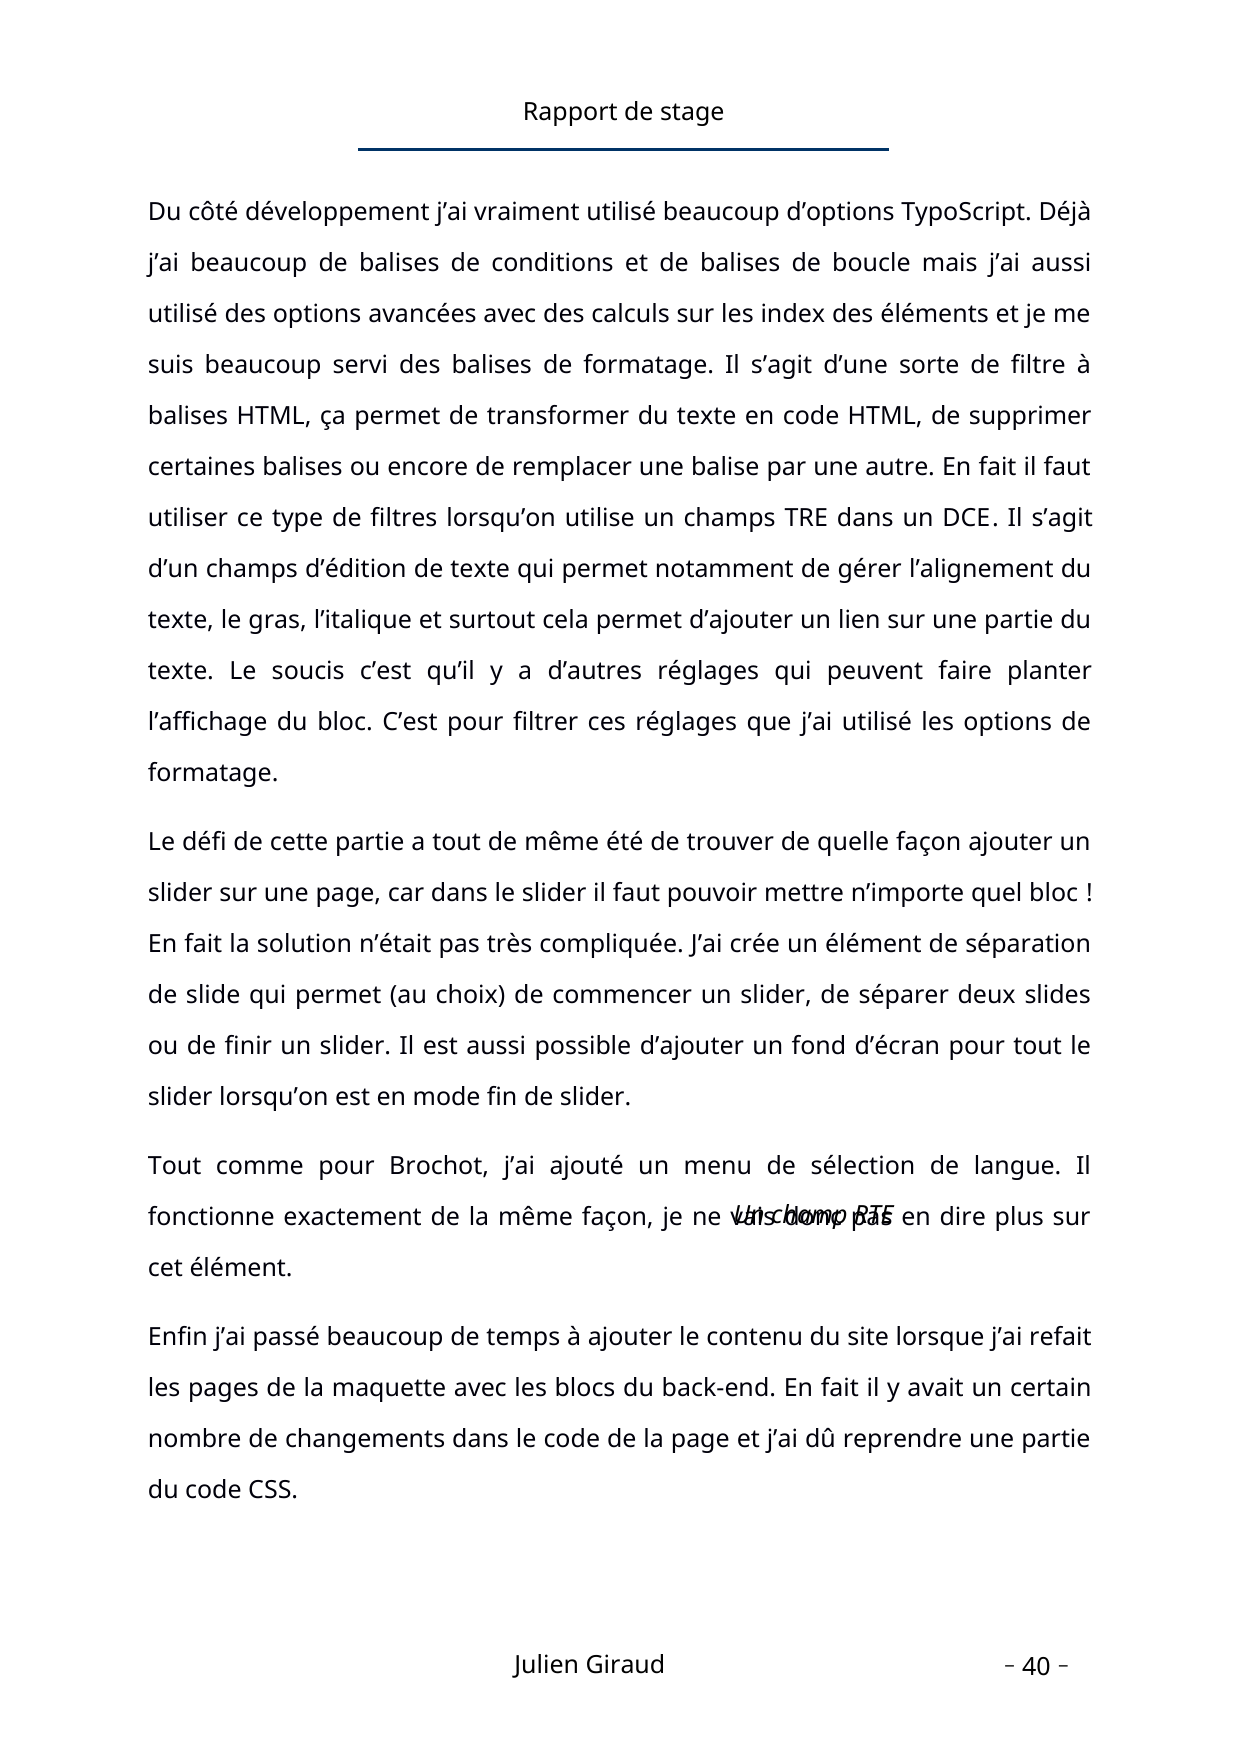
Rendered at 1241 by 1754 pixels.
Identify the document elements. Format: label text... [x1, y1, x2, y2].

text Tout comme pour Brochot, j’ai ajouté un menu de sélection de langue. Il fonctionne exactement de la même façon, je ne vais donc pas en dire plus sur cet élément. [148, 1147, 1093, 1283]
text Enfin j’ai passé beaucoup de temps à ajouter le contenu du site lorsque j’ai refait les pages de la maquette avec les blocs du back-end. En fait il y avait un certain nombre de changements dans le code de la page et j’ai dû reprendre une partie du code CSS. [148, 1318, 1093, 1505]
text Du côté développement j’ai vraiment utilisé beaucoup d’options TypoScript. Déjà j’ai beaucoup de balises de conditions et de balises de boucle mais j’ai aussi utilisé des options avancées avec des calculs sur les index des éléments et je me suis beaucoup servi des balises de formatage. Il s’agit d’une sorte de filtre à balises HTML, ça permet de transformer du texte en code HTML, de supprimer certaines balises ou encore de remplacer une balise par une autre. En fait il faut utiliser ce type de filtres lorsqu’on utilise un champs TRE dans un DCE. Il s’agit d’un champs d’édition de texte qui permet notamment de gérer l’alignement du texte, le gras, l’italique et surtout cela permet d’ajouter un lien sur une partie du texte. Le soucis c’est qu’il y a d’autres réglages qui peuvent faire planter l’affichage du bloc. C’est pour filtrer ces réglages que j’ai utilisé les options de formatage. [148, 193, 1093, 789]
text Le défi de cette partie a tout de même été de trouver de quelle façon ajouter un slider sur une page, car dans le slider il faut pouvoir mettre n’importe quel bloc ! En fait la solution n’était pas très compliquée. J’ai crée un élément de séparation de slide qui permet (au choix) de commencer un slider, de séparer deux slides ou de finir un slider. Il est aussi possible d’ajouter un fond d’écran pour tout le slider lorsqu’on est en mode fin de slider. [148, 823, 1093, 1113]
